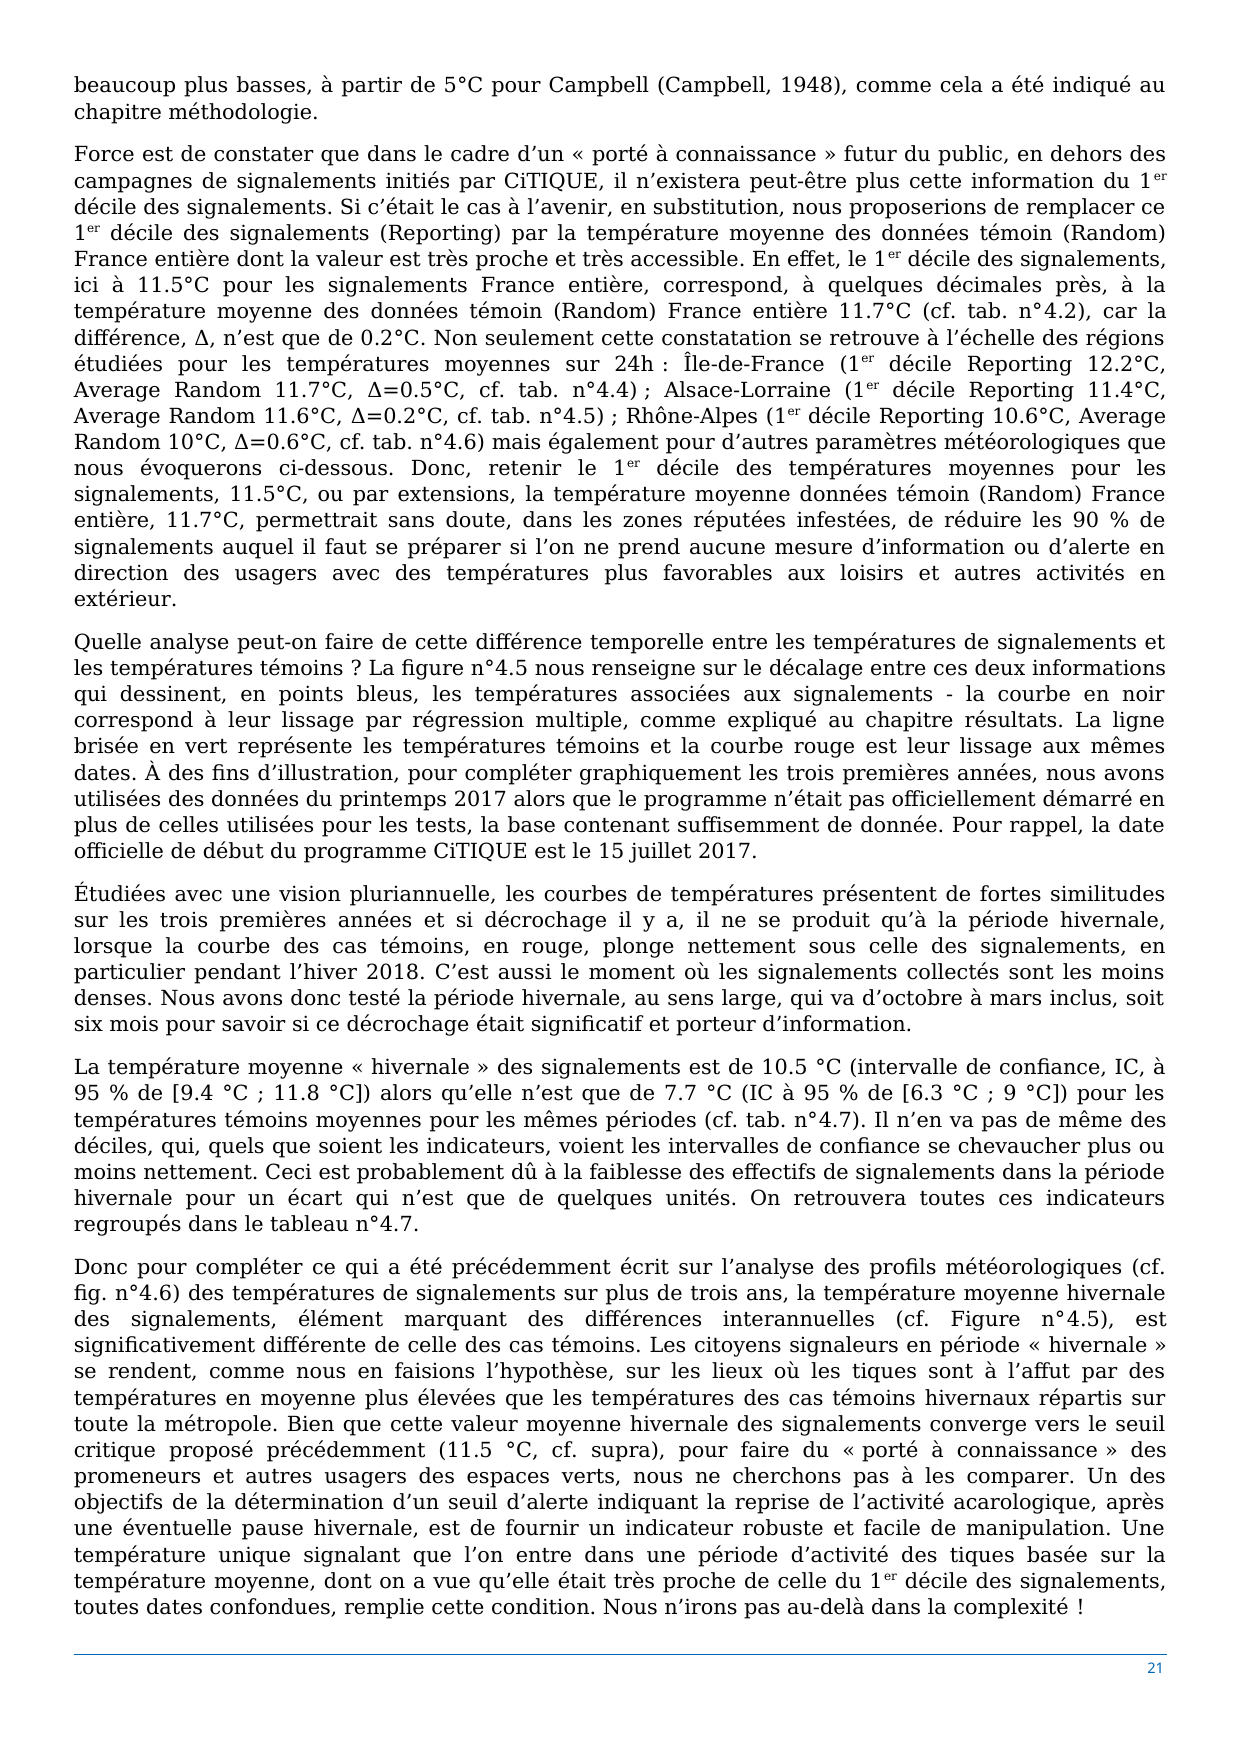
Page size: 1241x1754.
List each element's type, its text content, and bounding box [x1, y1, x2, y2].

text Donc pour compléter ce qui a été précédemment écrit sur l’analyse des profils météorologiques (cf. fig. n°4.6) des températures de signalements sur plus de trois ans, la température moyenne hivernale des signalements, élément marquant des différences interannuelles (cf. Figure n°4.5), est significativement différente de celle des cas témoins. Les citoyens signaleurs en période « hivernale » se rendent, comme nous en faisions l’hypothèse, sur les lieux où les tiques sont à l’affut par des températures en moyenne plus élevées que les températures des cas témoins hivernaux répartis sur toute la métropole. Bien que cette valeur moyenne hivernale des signalements converge vers le seuil critique proposé précédemment (11.5 °C, cf. supra), pour faire du « porté à connaissance » des promeneurs et autres usagers des espaces verts, nous ne cherchons pas à les comparer. Un des objectifs de la détermination d’un seuil d’alerte indiquant la reprise de l’activité acarologique, après une éventuelle pause hivernale, est de fournir un indicateur robuste et facile de manipulation. Une température unique signalant que l’on entre dans une période d’activité des tiques basée sur la température moyenne, dont on a vue qu’elle était très proche de celle du 1er décile des signalements, toutes dates confondues, remplie cette condition. Nous n’irons pas au-delà dans la complexité ! [73, 1255, 1167, 1619]
text Étudiées avec une vision pluriannuelle, les courbes de températures présentent de fortes similitudes sur les trois premières années et si décrochage il y a, il ne se produit qu’à la période hivernale, lorsque la courbe des cas témoins, en rouge, plonge nettement sous celle des signalements, en particulier pendant l’hiver 2018. C’est aussi le moment où les signalements collectés sont les moins denses. Nous avons donc testé la période hivernale, au sens large, qui va d’octobre à mars inclus, soit six mois pour savoir si ce décrochage était significatif et porteur d’information. [73, 882, 1167, 1037]
text beaucoup plus basses, à partir de 5°C pour Campbell (Campbell, 1948), comme cela a été indiqué au chapitre méthodologie. [73, 73, 1167, 124]
text Quelle analyse peut-on faire de cette différence temporelle entre les températures de signalements et les températures témoins ? La figure n°4.5 nous renseigne sur le décalage entre ces deux informations qui dessinent, en points bleus, les températures associées aux signalements - la courbe en noir correspond à leur lissage par régression multiple, comme expliqué au chapitre résultats. La ligne brisée en vert représente les températures témoins et la courbe rouge est leur lissage aux mêmes dates. À des fins d’illustration, pour compléter graphiquement les trois premières années, nous avons utilisées des données du printemps 2017 alors que le programme n’était pas officiellement démarré en plus de celles utilisées pour les tests, la base contenant suffisemment de donnée. Pour rappel, la date officielle de début du programme CiTIQUE est le 15 juillet 2017. [73, 630, 1167, 863]
text La température moyenne « hivernale » des signalements est de 10.5 °C (intervalle de confiance, IC, à 95 % de [9.4 °C ; 11.8 °C]) alors qu’elle n’est que de 7.7 °C (IC à 95 % de [6.3 °C ; 9 °C]) pour les températures témoins moyennes pour les mêmes périodes (cf. tab. n°4.7). Il n’en va pas de même des déciles, qui, quels que soient les indicateurs, voient les intervalles de confiance se chevaucher plus ou moins nettement. Ceci est probablement dû à la faiblesse des effectifs de signalements dans la période hivernale pour un écart qui n’est que de quelques unités. On retrouvera toutes ces indicateurs regroupés dans le tableau n°4.7. [73, 1055, 1167, 1236]
text Force est de constater que dans le cadre d’un « porté à connaissance » futur du public, en dehors des campagnes de signalements initiés par CiTIQUE, il n’existera peut-être plus cette information du 1er décile des signalements. Si c’était le cas à l’avenir, en substitution, nous proposerions de remplacer ce 1er décile des signalements (Reporting) par la température moyenne des données témoin (Random) France entière dont la valeur est très proche et très accessible. En effet, le 1er décile des signalements, ici à 11.5°C pour les signalements France entière, correspond, à quelques décimales près, à la température moyenne des données témoin (Random) France entière 11.7°C (cf. tab. n°4.2), car la différence, Δ, n’est que de 0.2°C. Non seulement cette constatation se retrouve à l’échelle des régions étudiées pour les températures moyennes sur 24h : Île-de-France (1er décile Reporting 12.2°C, Average Random 11.7°C, Δ=0.5°C, cf. tab. n°4.4) ; Alsace-Lorraine (1er décile Reporting 11.4°C, Average Random 11.6°C, Δ=0.2°C, cf. tab. n°4.5) ; Rhône-Alpes (1er décile Reporting 10.6°C, Average Random 10°C, Δ=0.6°C, cf. tab. n°4.6) mais également pour d’autres paramètres météorologiques que nous évoquerons ci-dessous. Donc, retenir le 1er décile des températures moyennes pour les signalements, 11.5°C, ou par extensions, la température moyenne données témoin (Random) France entière, 11.7°C, permettrait sans doute, dans les zones réputées infestées, de réduire les 90 % de signalements auquel il faut se préparer si l’on ne prend aucune mesure d’information ou d’alerte en direction des usagers avec des températures plus favorables aux loisirs et autres activités en extérieur. [73, 142, 1167, 611]
